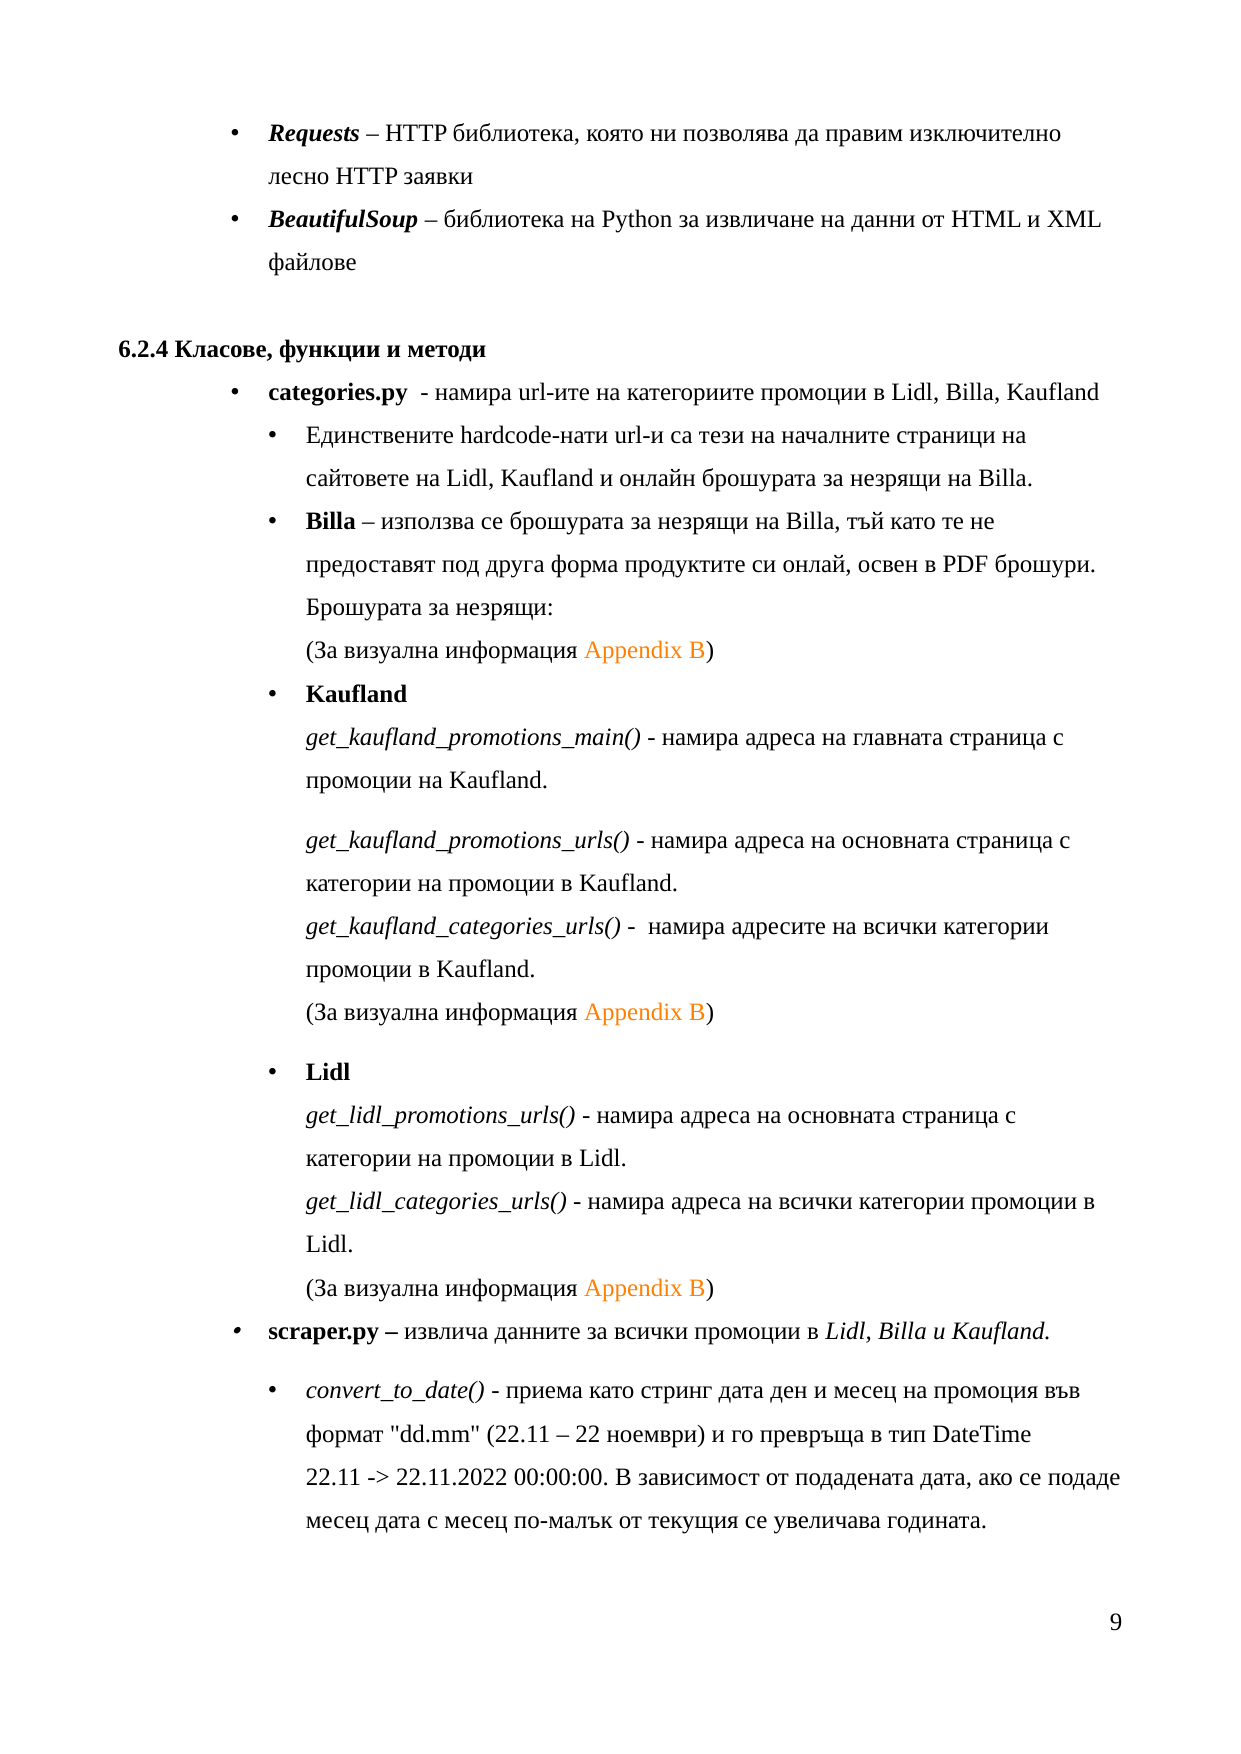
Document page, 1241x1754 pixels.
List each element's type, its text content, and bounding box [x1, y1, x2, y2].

list 22.11 -> 22.11.2022 00:00:00. В зависимост от подадената дата, ако се подаде [268, 1462, 1122, 1491]
list get_lidl_promotions_urls() - намира адреса на основната страница с категории на промоции в Lidl. [268, 1100, 1122, 1172]
list Kaufland get_kaufland_promotions_main() - намира адреса на главната страница с промоции на Kaufland. [268, 679, 1122, 794]
list 6.2.4 Класове, функции и методи [118, 334, 1122, 362]
list Брошурата за незрящи: [268, 592, 1122, 621]
list convert_to_date() - приема като стринг дата ден и месец на промоция във формат "dd.mm" (22.11 – 22 ноември) и го превръща в тип DateTime [268, 1376, 1122, 1447]
list (За визуална информация Appendix B) [268, 997, 1122, 1026]
list Billa – използва се брошурата за незрящи на Billa, тъй като те не предоставят под друга форма продуктите си онлай, освен в PDF брошури. [268, 506, 1122, 578]
list get_kaufland_promotions_urls() - намира адреса на основната страница с категории на промоции в Kaufland. [268, 825, 1122, 897]
list (За визуална информация Appendix B) [268, 1273, 1122, 1301]
list Lidl [268, 1057, 1122, 1086]
list Requests – HTTP библиотека, която ни позволява да правим изключително лесно HTTP заявки [231, 118, 1122, 190]
list BeautifulSoup – библиотека на Python за извличане на данни от HTML и XML файлове [231, 204, 1122, 276]
list месец дата с месец по-малък от текущия се увеличава годината. [268, 1505, 1122, 1534]
list Единствените hardcode-нати url-и са тези на началните страници на сайтовете на Lidl, Kaufland и онлайн брошурата за незрящи на Billa. [268, 420, 1122, 492]
list get_lidl_categories_urls() - намира адреса на всички категории промоции в Lidl. [268, 1186, 1122, 1258]
list scraper.py – извлича данните за всички промоции в Lidl, Billa и Kaufland. [231, 1316, 1122, 1344]
list get_kaufland_categories_urls() - намира адресите на всички категории промоции в Kaufland. [268, 911, 1122, 983]
list categories.py - намира url-ите на категориите промоции в Lidl, Billa, Kaufland [231, 377, 1122, 406]
list (За визуална информация Appendix B) [268, 636, 1122, 664]
